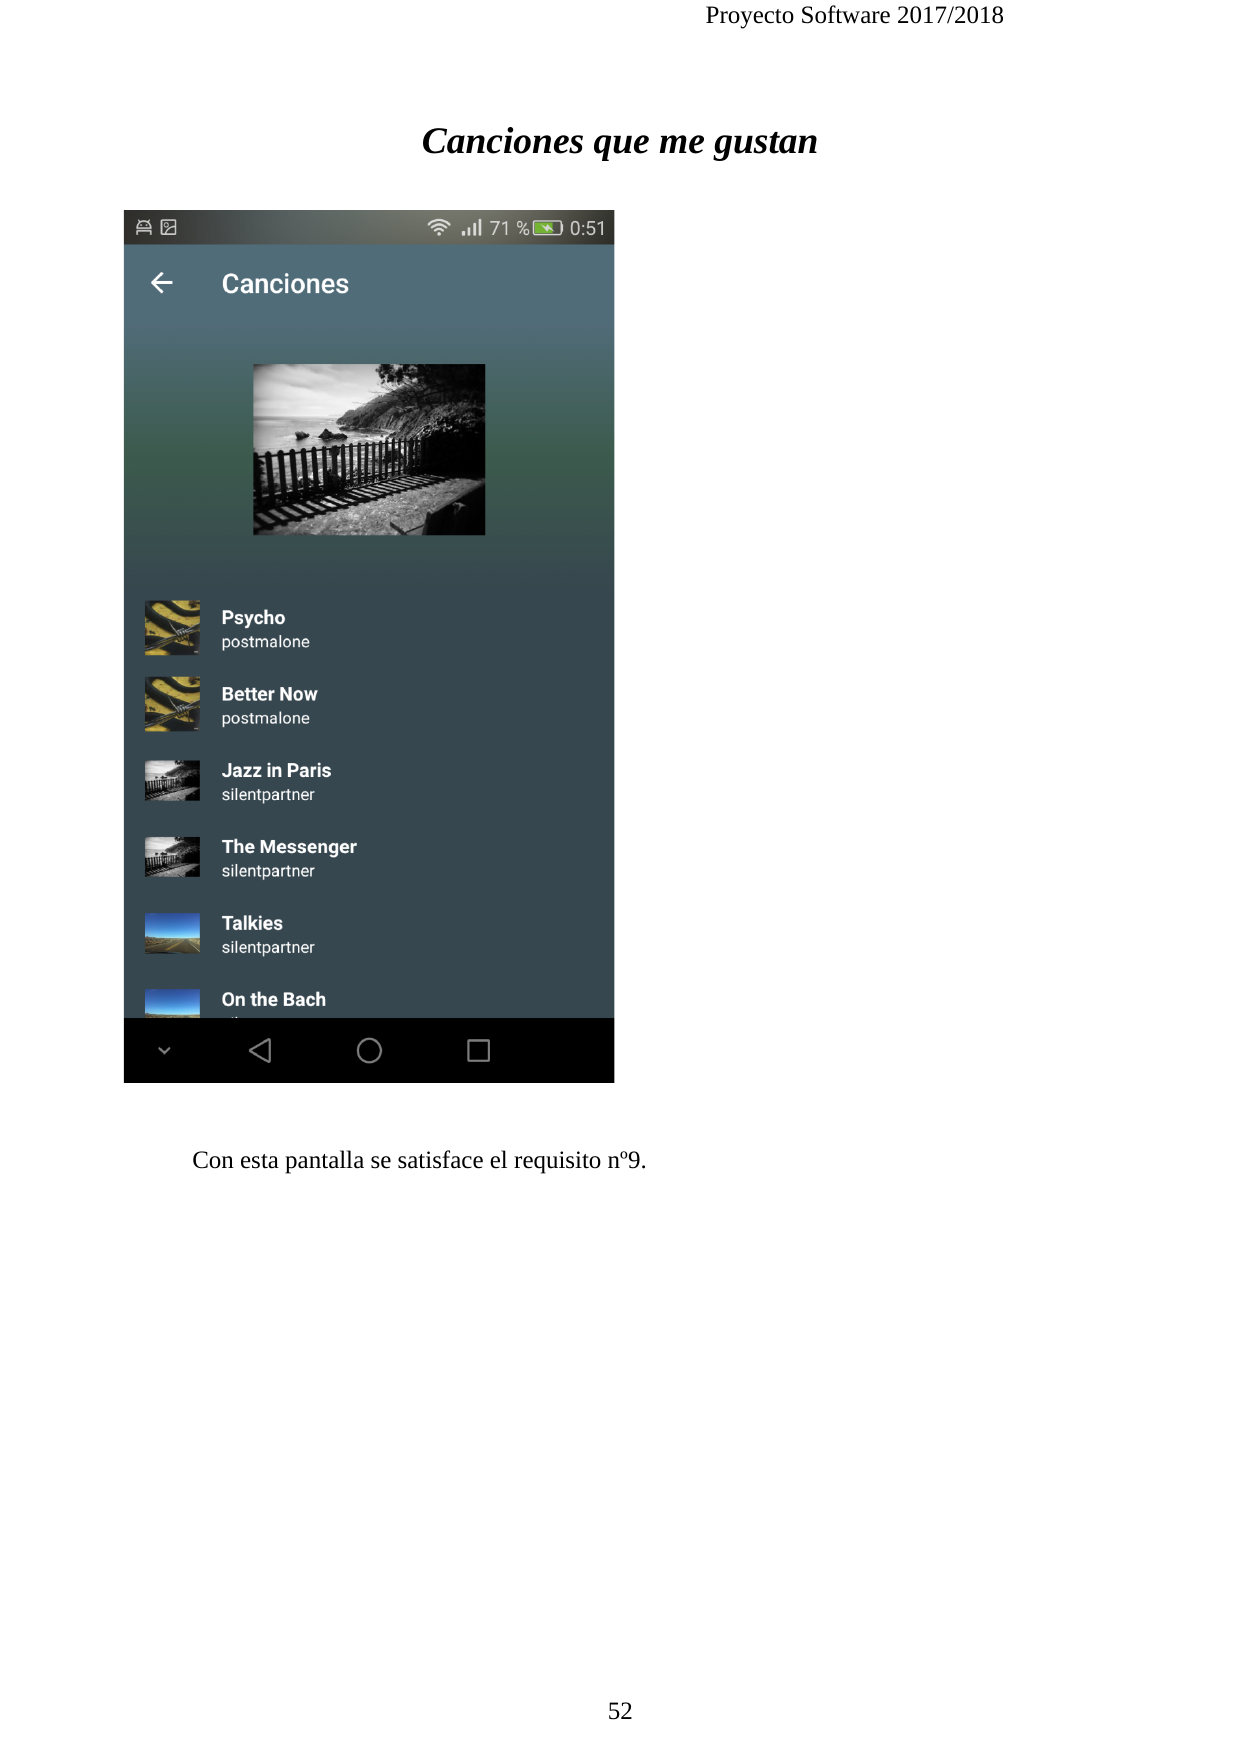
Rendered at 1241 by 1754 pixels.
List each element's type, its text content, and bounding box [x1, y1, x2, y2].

picture [123, 210, 615, 1083]
subtitle Canciones que me gustan [118, 118, 1122, 161]
text Con esta pantalla se satisface el requisito nº9. [118, 1145, 1122, 1174]
table_header [620, 204, 1122, 1117]
table_header [118, 204, 620, 1117]
